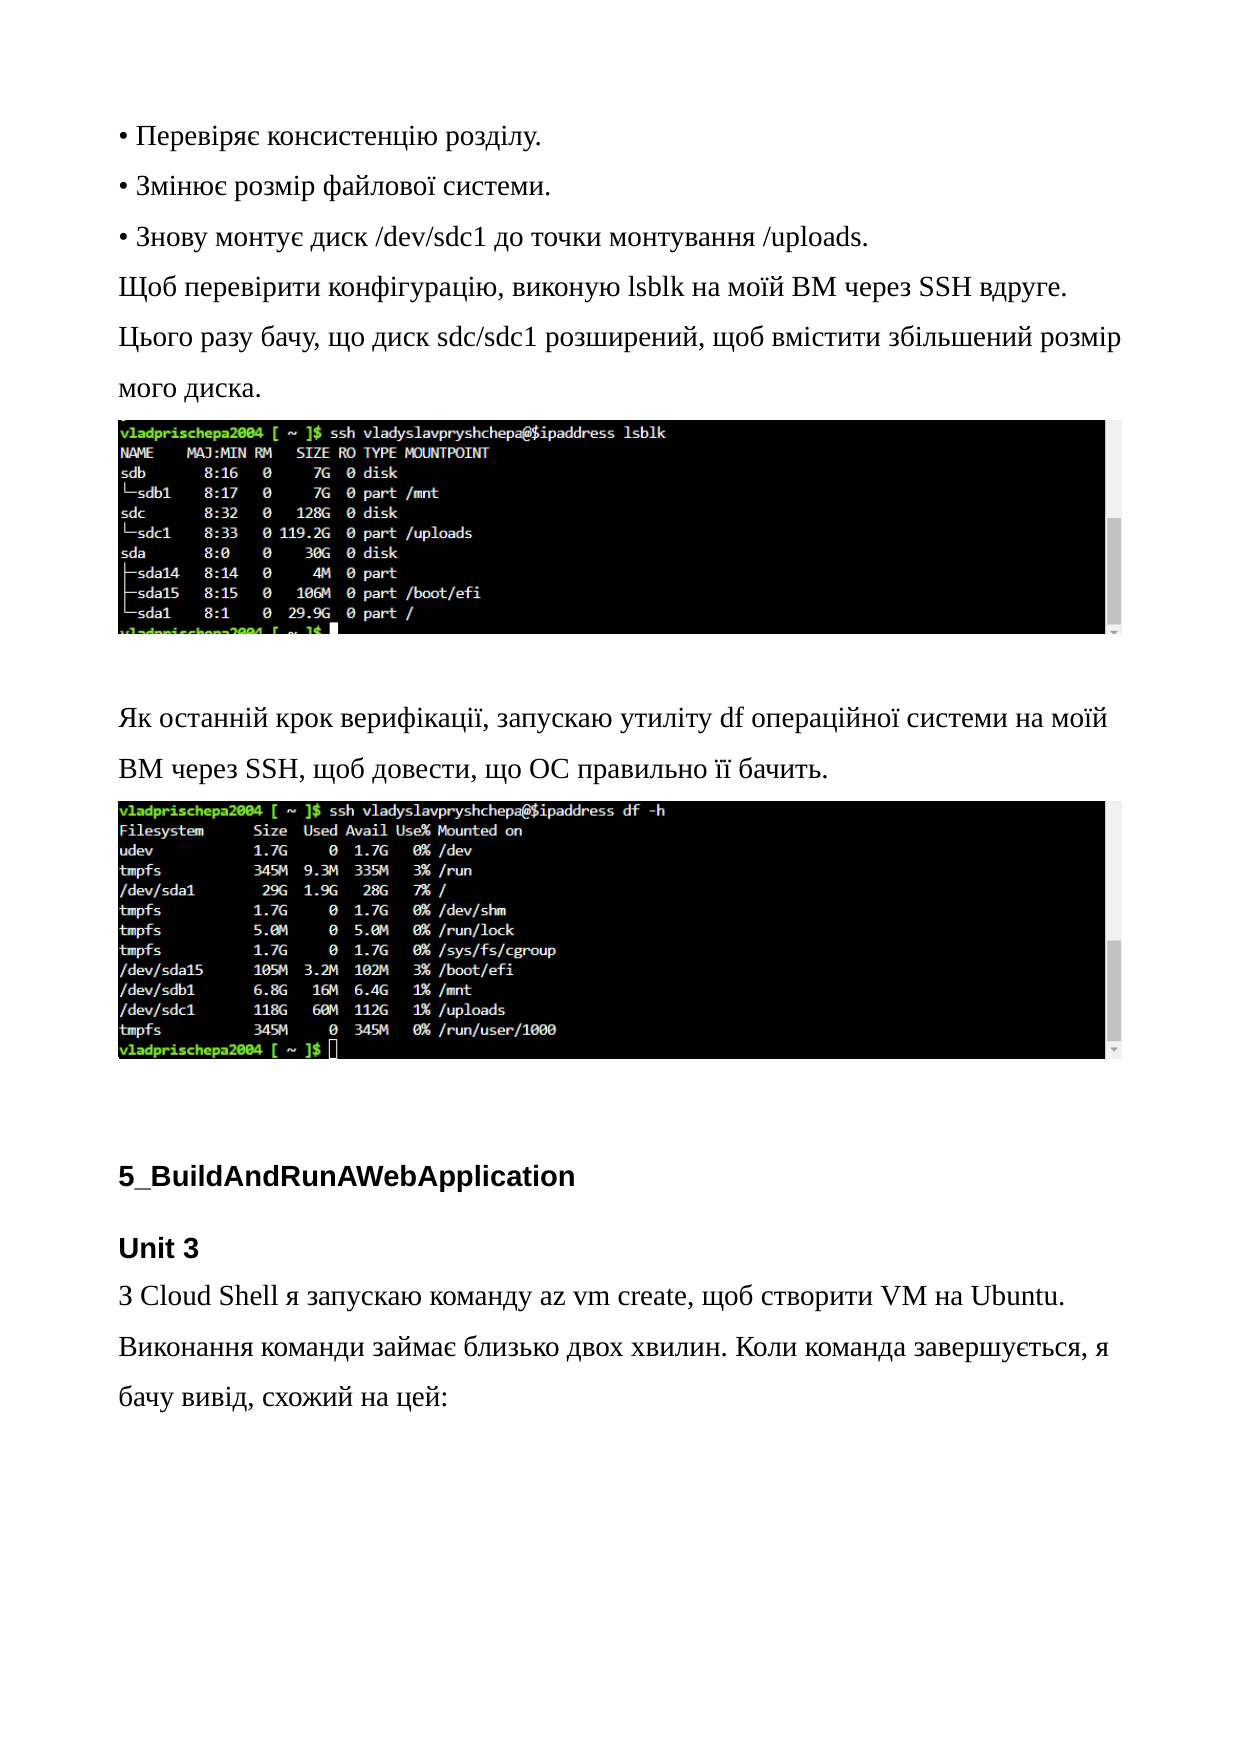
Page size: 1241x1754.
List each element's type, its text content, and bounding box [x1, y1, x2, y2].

subtitle 5_BuildAndRunAWebApplication [118, 1151, 1122, 1194]
text З Cloud Shell я запускаю команду az vm create, щоб створити VM на Ubuntu. Виконання команди займає близько двох хвилин. Коли команда завершується, я бачу вивід, схожий на цей: [118, 1278, 1122, 1412]
picture [118, 801, 1123, 1059]
text • Перевіряє консистенцію розділу. [118, 118, 1122, 152]
text • Змінює розмір файлової системи. [118, 168, 1122, 202]
text Щоб перевірити конфігурацію, виконую lsblk на моїй ВМ через SSH вдруге. Цього разу бачу, що диск sdc/sdc1 розширений, щоб вмістити збільшений розмір мого диска. [118, 269, 1122, 403]
text • Знову монтує диск /dev/sdc1 до точки монтування /uploads. [118, 219, 1122, 252]
picture [118, 420, 1123, 634]
subtitle Unit 3 [118, 1227, 1122, 1266]
text Як останній крок верифікації, запускаю утиліту df операційної системи на моїй ВМ через SSH, щоб довести, що ОС правильно її бачить. [118, 701, 1122, 784]
